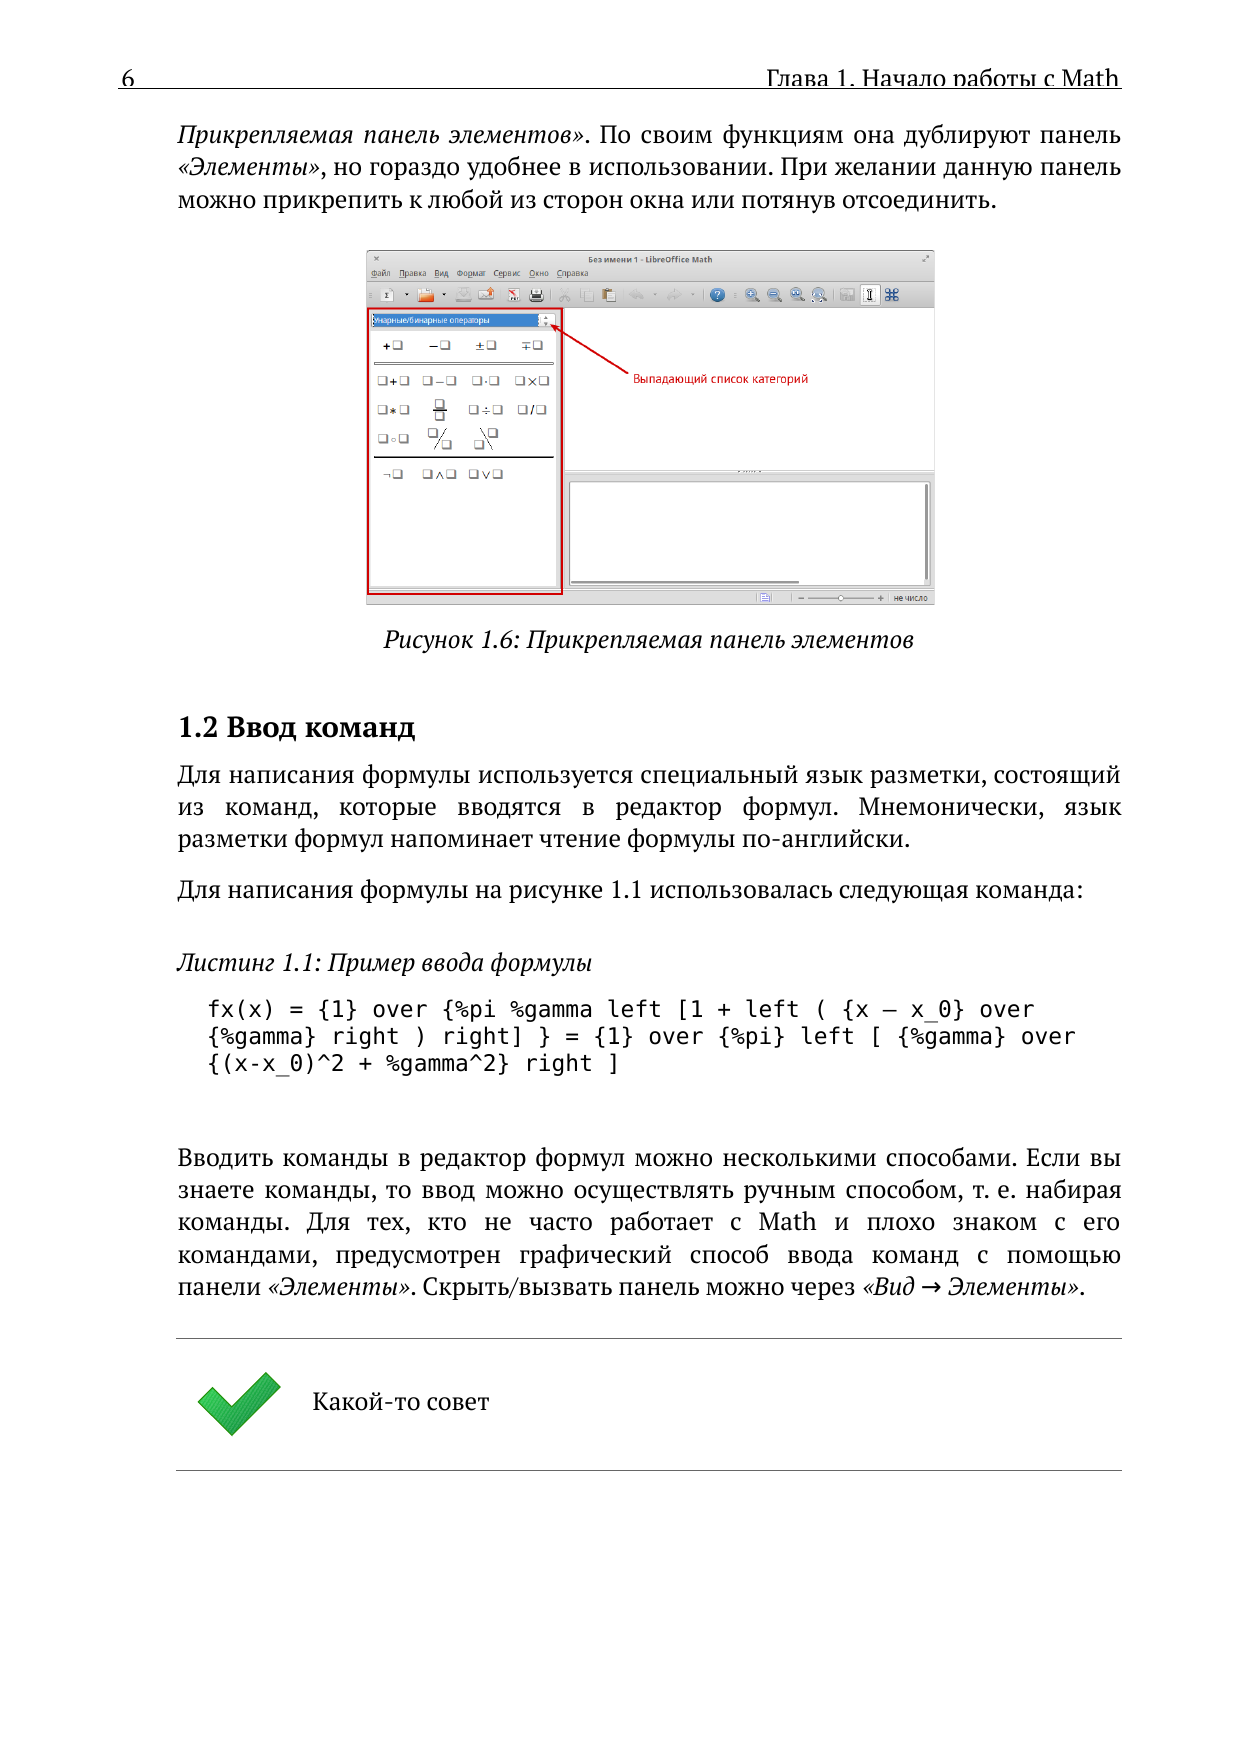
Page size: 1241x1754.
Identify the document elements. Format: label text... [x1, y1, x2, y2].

title Ввод команд [177, 708, 1122, 746]
list fx(x) = {1} over {%pi %gamma left [1 + left ( {x — x_0} over {%gamma} right ) right] } = {1} over {%pi} left [ {%gamma} over {(x-x_0)^2 + %gamma^2} right ] [207, 996, 1124, 1076]
table_header [176, 1339, 301, 1470]
text Для написания формулы используется специальный язык разметки, состоящий из команд, которые вводятся в редактор формул. Мнемонически, язык разметки формул напоминает чтение формулы по-английски. [177, 758, 1122, 855]
list Листинг 1.1: Пример ввода формулы [177, 946, 1124, 979]
text Для написания формулы на рисунке 1.1 использовалась следующая команда: [177, 873, 1122, 905]
text Вводить команды в редактор формул можно несколькими способами. Если вы знаете команды, то ввод можно осуществлять ручным способом, т. е. набирая команды. Для тех, кто не часто работает с Math и плохо знаком с его командами, предусмотрен графический способ ввода команд с помощью панели «Элементы». Скрыть/вызвать панель можно через «Вид → Элементы». [177, 1141, 1122, 1302]
table_header Какой-то совет [301, 1339, 1122, 1470]
text Рисунок 1.6: Прикрепляемая панель элементов [177, 262, 1124, 655]
picture [366, 250, 935, 605]
text Прикрепляемая панель элементов». По своим функциям она дублируют панель «Элементы», но гораздо удобнее в использовании. При желании данную панель можно прикрепить к любой из сторон окна или потянув отсоединить. [177, 118, 1122, 215]
